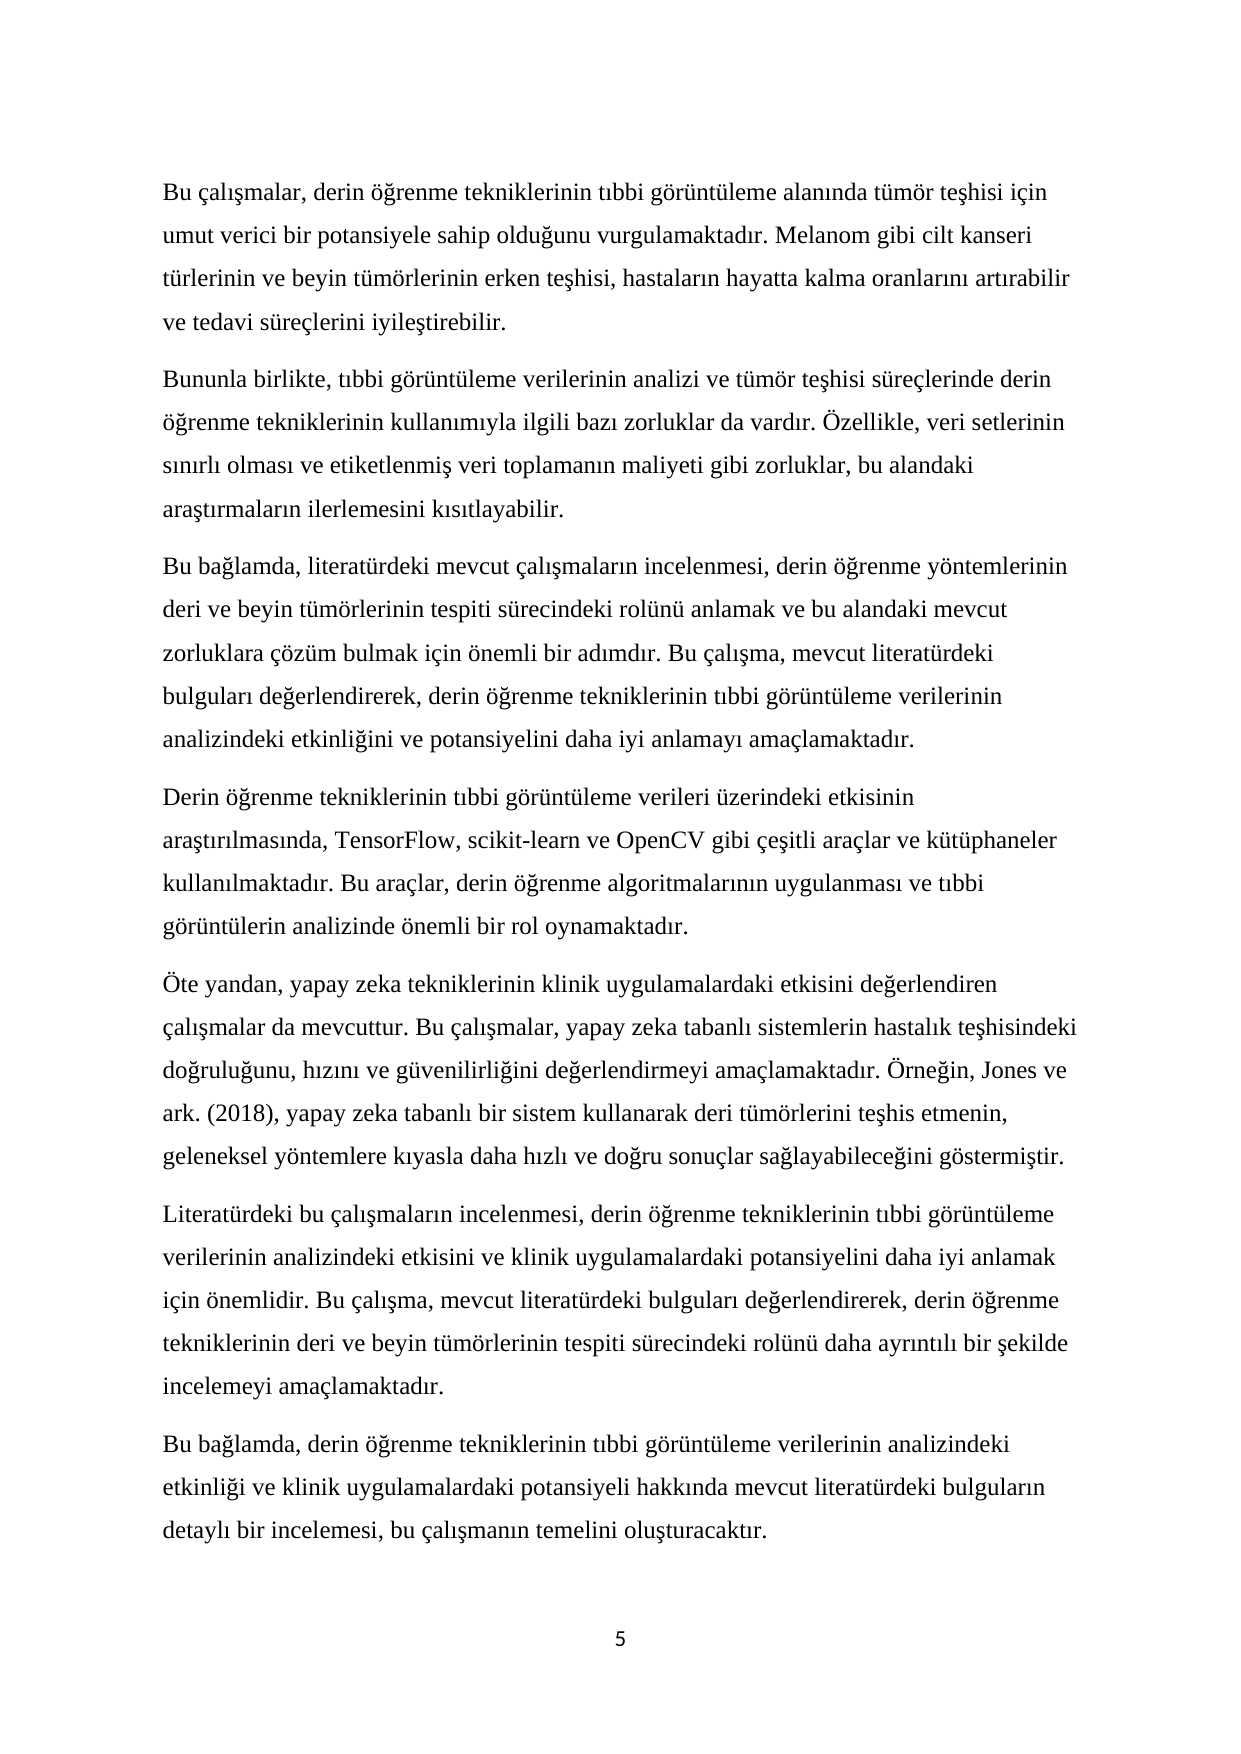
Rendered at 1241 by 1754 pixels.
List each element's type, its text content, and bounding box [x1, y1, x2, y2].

text Derin öğrenme tekniklerinin tıbbi görüntüleme verileri üzerindeki etkisinin araştırılmasında, TensorFlow, scikit-learn ve OpenCV gibi çeşitli araçlar ve kütüphaneler kullanılmaktadır. Bu araçlar, derin öğrenme algoritmalarının uygulanması ve tıbbi görüntülerin analizinde önemli bir rol oynamaktadır. [162, 782, 1078, 940]
text Öte yandan, yapay zeka tekniklerinin klinik uygulamalardaki etkisini değerlendiren çalışmalar da mevcuttur. Bu çalışmalar, yapay zeka tabanlı sistemlerin hastalık teşhisindeki doğruluğunu, hızını ve güvenilirliğini değerlendirmeyi amaçlamaktadır. Örneğin, Jones ve ark. (2018), yapay zeka tabanlı bir sistem kullanarak deri tümörlerini teşhis etmenin, geleneksel yöntemlere kıyasla daha hızlı ve doğru sonuçlar sağlayabileceğini göstermiştir. [162, 969, 1078, 1170]
text Literatürdeki bu çalışmaların incelenmesi, derin öğrenme tekniklerinin tıbbi görüntüleme verilerinin analizindeki etkisini ve klinik uygulamalardaki potansiyelini daha iyi anlamak için önemlidir. Bu çalışma, mevcut literatürdeki bulguları değerlendirerek, derin öğrenme tekniklerinin deri ve beyin tümörlerinin tespiti sürecindeki rolünü daha ayrıntılı bir şekilde incelemeyi amaçlamaktadır. [162, 1199, 1078, 1400]
text Bu çalışmalar, derin öğrenme tekniklerinin tıbbi görüntüleme alanında tümör teşhisi için umut verici bir potansiyele sahip olduğunu vurgulamaktadır. Melanom gibi cilt kanseri türlerinin ve beyin tümörlerinin erken teşhisi, hastaların hayatta kalma oranlarını artırabilir ve tedavi süreçlerini iyileştirebilir. [162, 177, 1078, 335]
text Bununla birlikte, tıbbi görüntüleme verilerinin analizi ve tümör teşhisi süreçlerinde derin öğrenme tekniklerinin kullanımıyla ilgili bazı zorluklar da vardır. Özellikle, veri setlerinin sınırlı olması ve etiketlenmiş veri toplamanın maliyeti gibi zorluklar, bu alandaki araştırmaların ilerlemesini kısıtlayabilir. [162, 364, 1078, 522]
text Bu bağlamda, derin öğrenme tekniklerinin tıbbi görüntüleme verilerinin analizindeki etkinliği ve klinik uygulamalardaki potansiyeli hakkında mevcut literatürdeki bulguların detaylı bir incelemesi, bu çalışmanın temelini oluşturacaktır. [162, 1429, 1078, 1544]
text Bu bağlamda, literatürdeki mevcut çalışmaların incelenmesi, derin öğrenme yöntemlerinin deri ve beyin tümörlerinin tespiti sürecindeki rolünü anlamak ve bu alandaki mevcut zorluklara çözüm bulmak için önemli bir adımdır. Bu çalışma, mevcut literatürdeki bulguları değerlendirerek, derin öğrenme tekniklerinin tıbbi görüntüleme verilerinin analizindeki etkinliğini ve potansiyelini daha iyi anlamayı amaçlamaktadır. [162, 551, 1078, 753]
